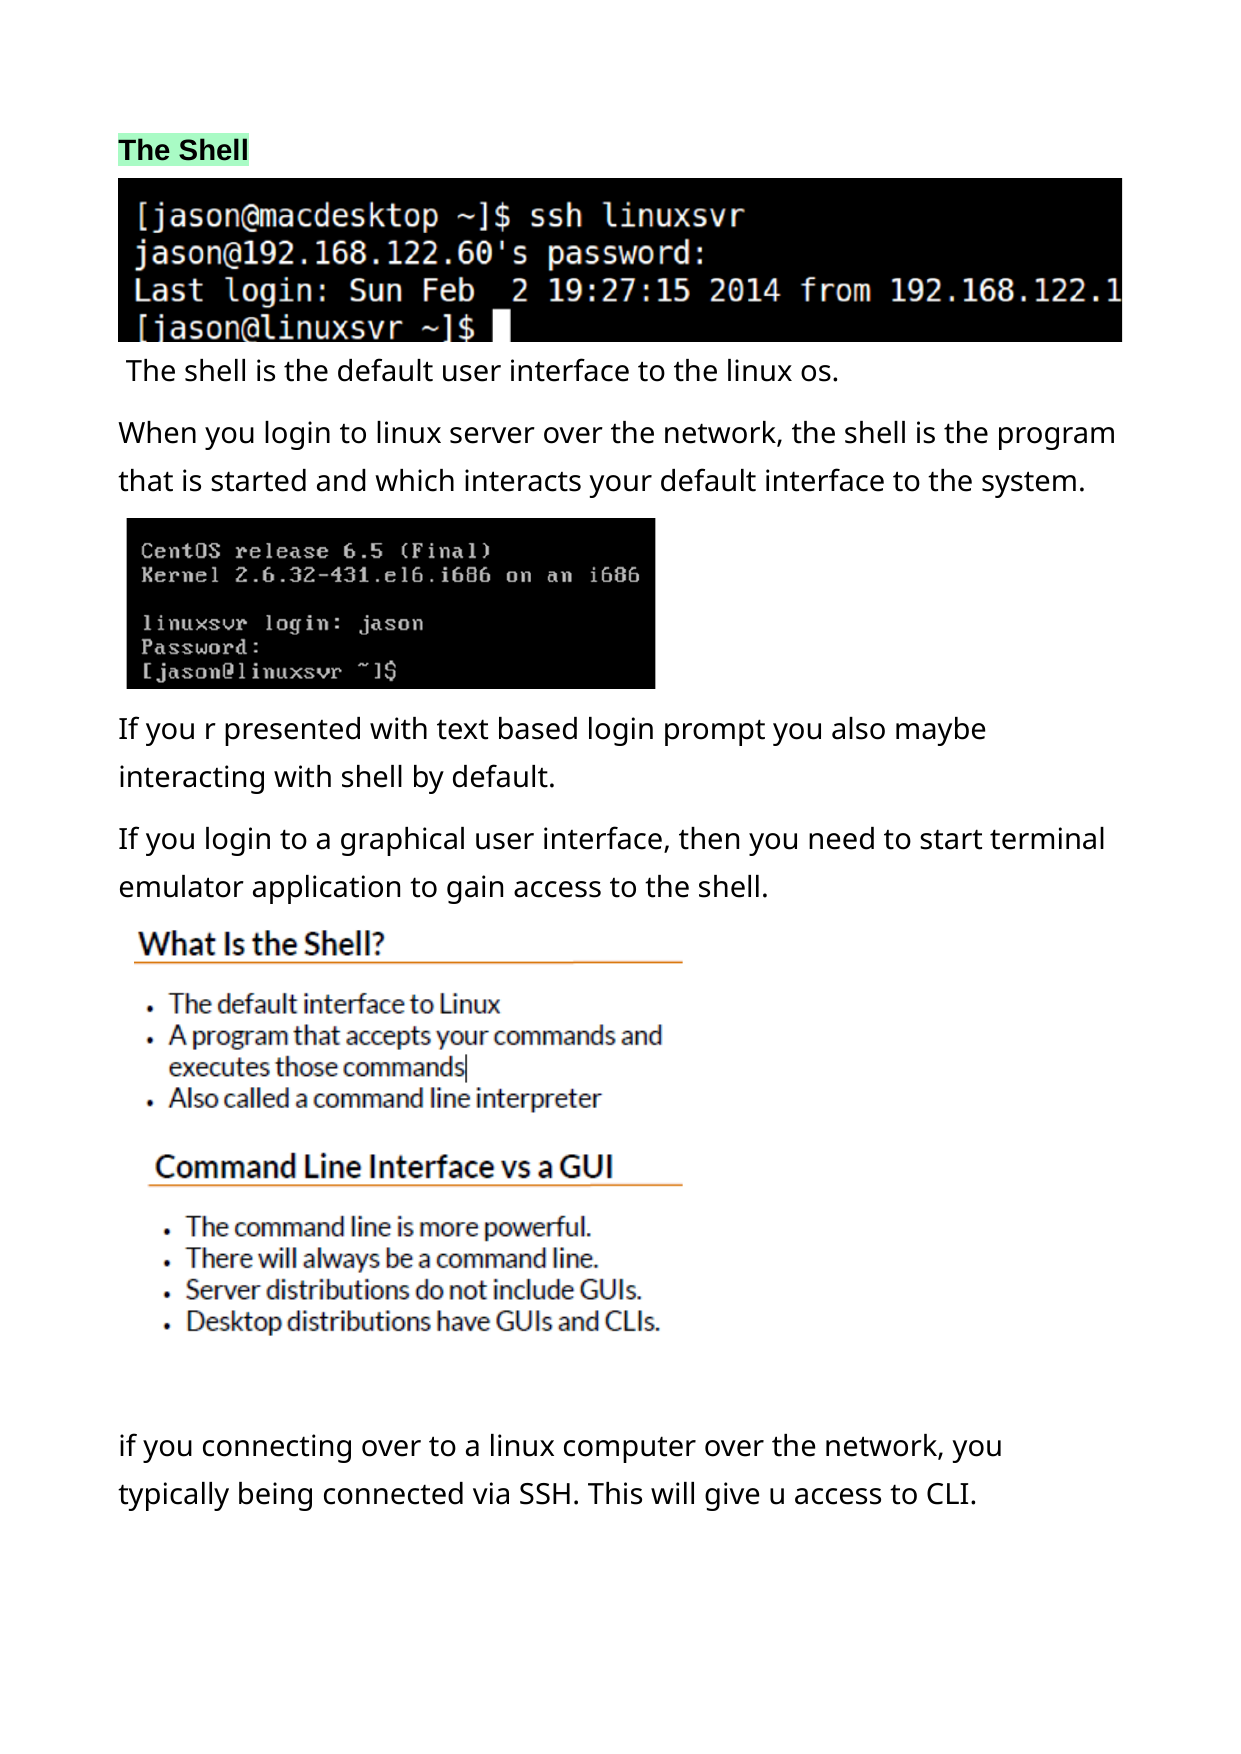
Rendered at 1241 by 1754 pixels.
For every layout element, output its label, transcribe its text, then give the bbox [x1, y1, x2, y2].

text If you login to a graphical user interface, then you need to start terminal emulator application to gain access to the shell. [118, 818, 1122, 906]
text if you connecting over to a linux computer over the network, you typically being connected via SSH. This will give u access to CLI. [118, 1426, 1122, 1513]
picture [126, 518, 656, 689]
text If you r presented with text based login prompt you also maybe interacting with shell by default. [118, 708, 1122, 796]
text The shell is the default user interface to the linux os. [118, 342, 1122, 390]
picture [118, 178, 1123, 342]
text When you login to linux server over the network, the shell is the program that is started and which interacts your default interface to the system. [118, 412, 1122, 499]
picture [134, 918, 683, 1130]
picture [140, 1140, 683, 1358]
subtitle The Shell [249, 133, 1122, 166]
